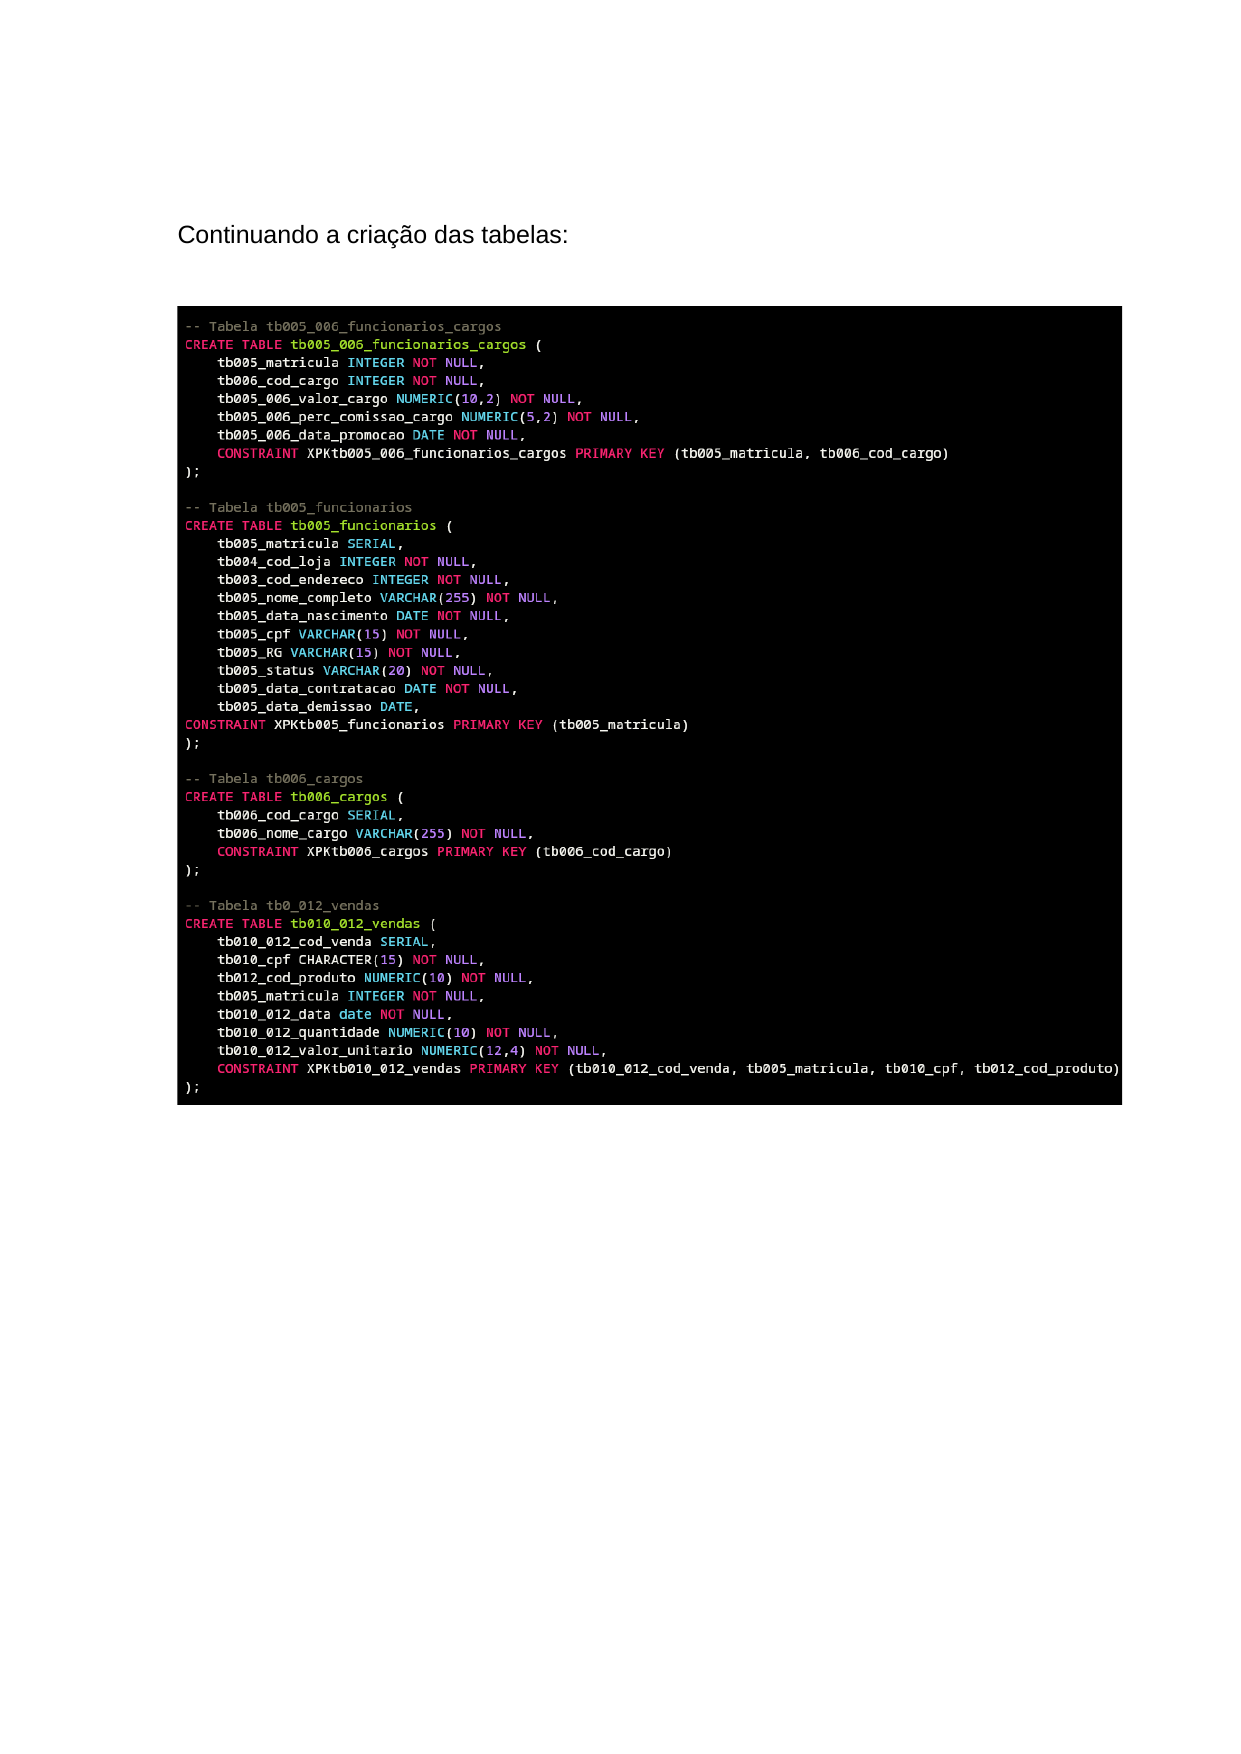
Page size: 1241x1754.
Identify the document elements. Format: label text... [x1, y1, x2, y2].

picture [177, 306, 1123, 1105]
text Continuando a criação das tabelas: [177, 220, 1122, 249]
